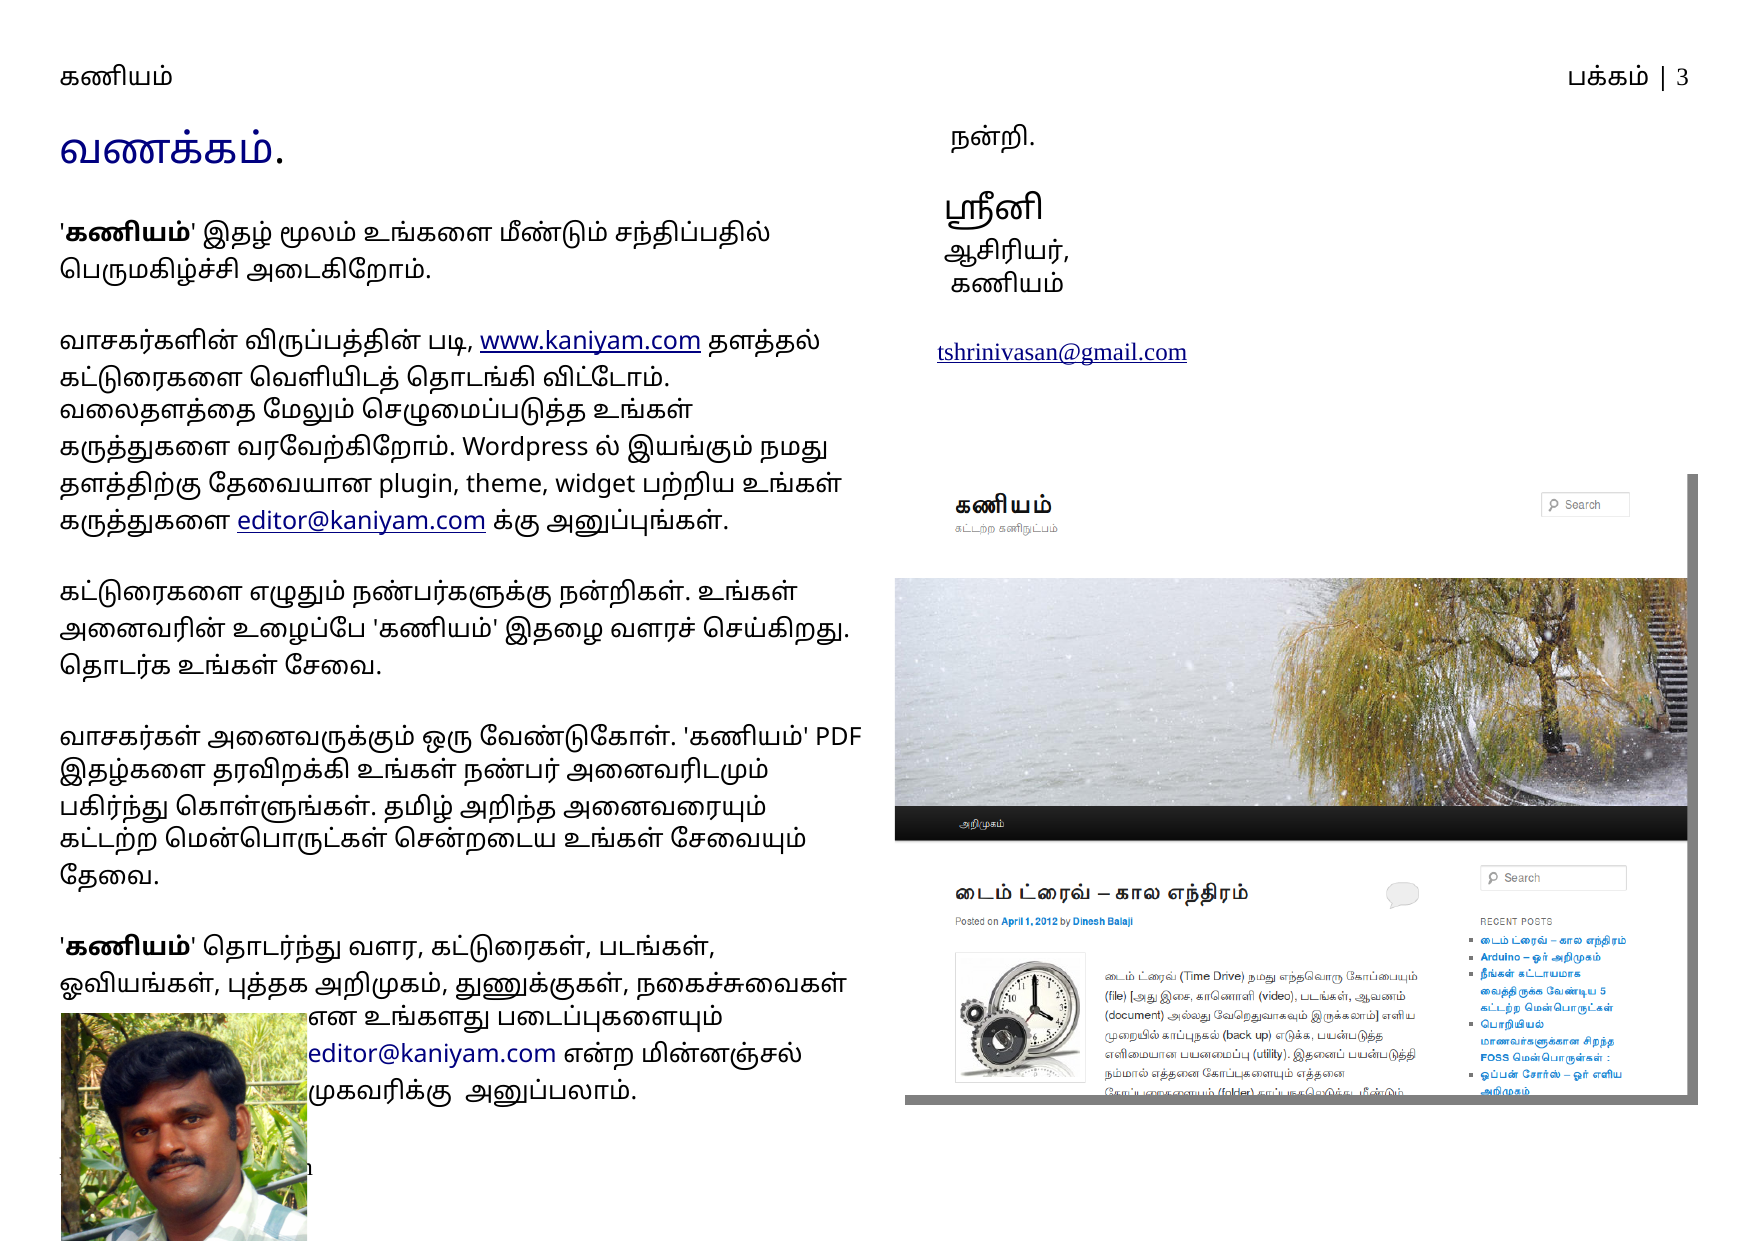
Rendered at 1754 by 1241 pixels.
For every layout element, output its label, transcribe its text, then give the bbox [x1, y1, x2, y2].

text ஆசிரியர், [892, 233, 1695, 270]
text tshrinivasan@gmail.com [892, 337, 1695, 365]
text 'கணியம்' தொடர்ந்து வளர, கட்டுரைகள், படங்கள், ஓவியங்கள், புத்தக அறிமுகம், துணுக்குகள், நகைச்சுவைகள் என உங்களது படைப்புகளையும் editor@kaniyam.com என்ற மின்னஞ்சல் முகவரிக்கு அனுப்பலாம். [59, 929, 862, 1109]
text கணியம் [892, 270, 1695, 303]
picture [61, 1013, 308, 1241]
text வணக்கம். [59, 118, 862, 180]
text வலைதளத்தை மேலும் செழுமைப்படுத்த உங்கள் கருத்துகளை வரவேற்கிறோம். Wordpress ல் இயங்கும் நமது தளத்திற்கு தேவையான plugin, theme, widget பற்றிய உங்கள் கருத்துகளை editor@kaniyam.com க்கு அனுப்புங்கள். [59, 396, 862, 540]
text நன்றி. [892, 118, 1695, 156]
text ஸ்ரீனி [892, 189, 1695, 233]
text வாசகர்கள் அனைவருக்கும் ஒரு வேண்டுகோள். 'கணியம்' PDF இதழ்களை தரவிறக்கி உங்கள் நண்பர் அனைவரிடமும் பகிர்ந்து கொள்ளுங்கள். தமிழ் அறிந்த அனைவரையும் கட்டற்ற மென்பொருட்கள் சென்றடைய உங்கள் சேவையும் தேவை. [59, 719, 862, 895]
text கட்டுரைகளை எழுதும் நண்பர்களுக்கு நன்றிகள். உங்கள் அனைவரின் உழைப்பே 'கணியம்' இதழை வளரச் செய்கிறது. தொடர்க உங்கள் சேவை. [59, 574, 862, 685]
picture [894, 463, 1688, 1095]
text 'கணியம்' இதழ் மூலம் உங்களை மீண்டும் சந்திப்பதில் பெருமகிழ்ச்சி அடைகிறோம். [59, 214, 862, 288]
text வாசகர்களின் விருப்பத்தின் படி, www.kaniyam.com தளத்தல் கட்டுரைகளை வெளியிடத் தொடங்கி விட்டோம். [59, 322, 862, 396]
